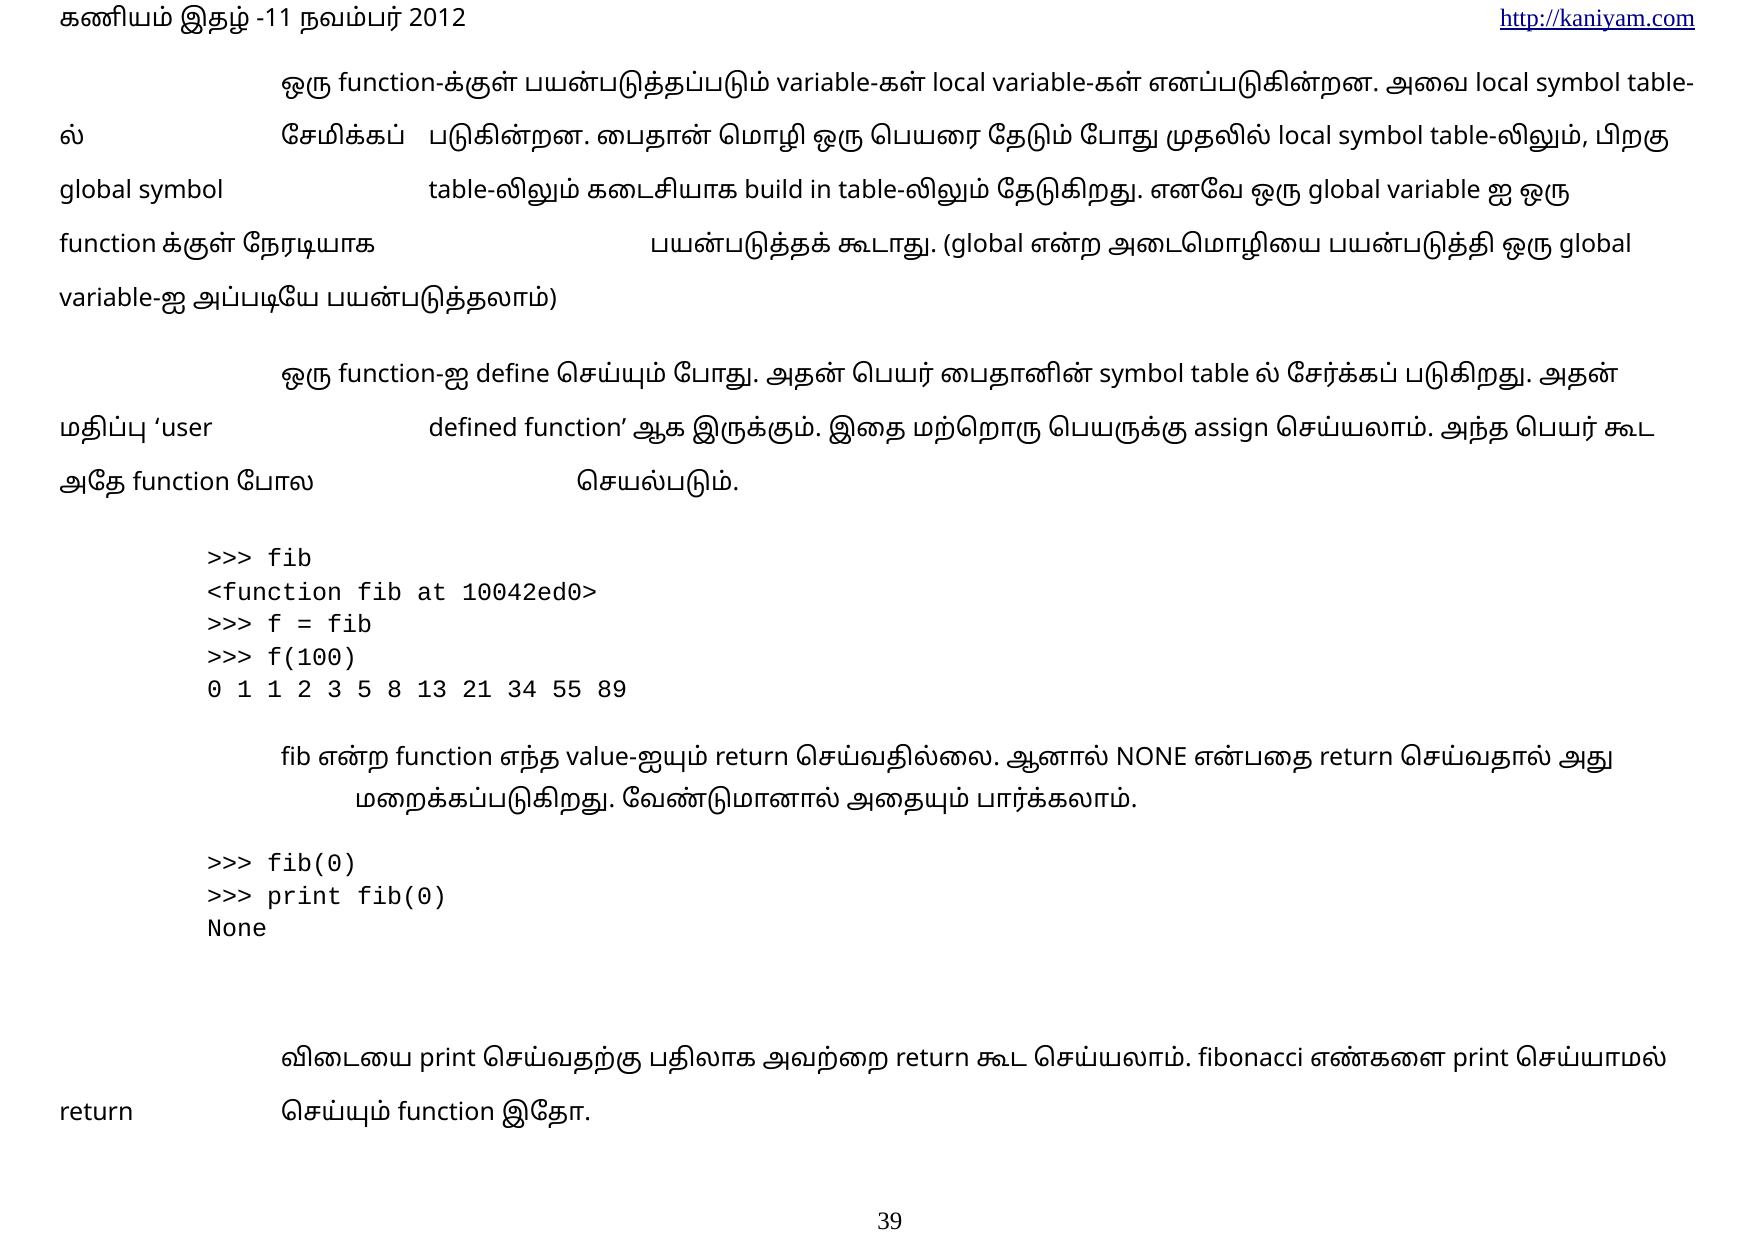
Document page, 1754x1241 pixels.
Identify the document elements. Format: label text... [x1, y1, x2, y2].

text விடையை print செய்வதற்கு பதிலாக அவற்றை return கூட செய்யலாம். fibonacci எண்களை print செய்யாமல் return செய்யும் function இதோ. [59, 1040, 1695, 1131]
text ஒரு function-க்குள் பயன்படுத்தப்படும் variable-கள் local variable-கள் எனப்படுகின்றன. அவை local symbol table-ல் சேமிக்கப் படுகின்றன. பைதான் மொழி ஒரு பெயரை தேடும் போது முதலில் local symbol table-லிலும், பிறகு global symbol table-லிலும் கடைசியாக build in table-லிலும் தேடுகிறது. எனவே ஒரு global variable ஐ ஒரு functionக்குள் நேரடியாக பயன்படுத்தக் கூடாது. (global என்ற அடைமொழியை பயன்படுத்தி ஒரு global variable-ஐ அப்படியே பயன்படுத்தலாம்) [59, 64, 1695, 316]
text fib என்ற function எந்த value-ஐயும் return செய்வதில்லை. ஆனால் NONE என்பதை return செய்வதால் அது மறைக்கப்படுகிறது. வேண்டுமானால் அதையும் பார்க்கலாம். [59, 739, 1695, 818]
text ஒரு function-ஐ define செய்யும் போது. அதன் பெயர் பைதானின் symbol tableல் சேர்க்கப் படுகிறது. அதன் மதிப்பு ‘user defined function’ ஆக இருக்கும். இதை மற்றொரு பெயருக்கு assign செய்யலாம். அந்த பெயர் கூட அதே function போல செயல்படும். [59, 356, 1695, 501]
text >>> f = fib [59, 612, 1695, 640]
text <function fib at 10042ed0> [59, 579, 1695, 608]
text None [59, 916, 1695, 944]
text >>> fib [59, 540, 1695, 574]
text 0 1 1 2 3 5 8 13 21 34 55 89 [59, 677, 1695, 705]
text >>> f(100) [59, 644, 1695, 673]
text >>> print fib(0) [59, 883, 1695, 912]
text >>> fib(0) [59, 844, 1695, 878]
